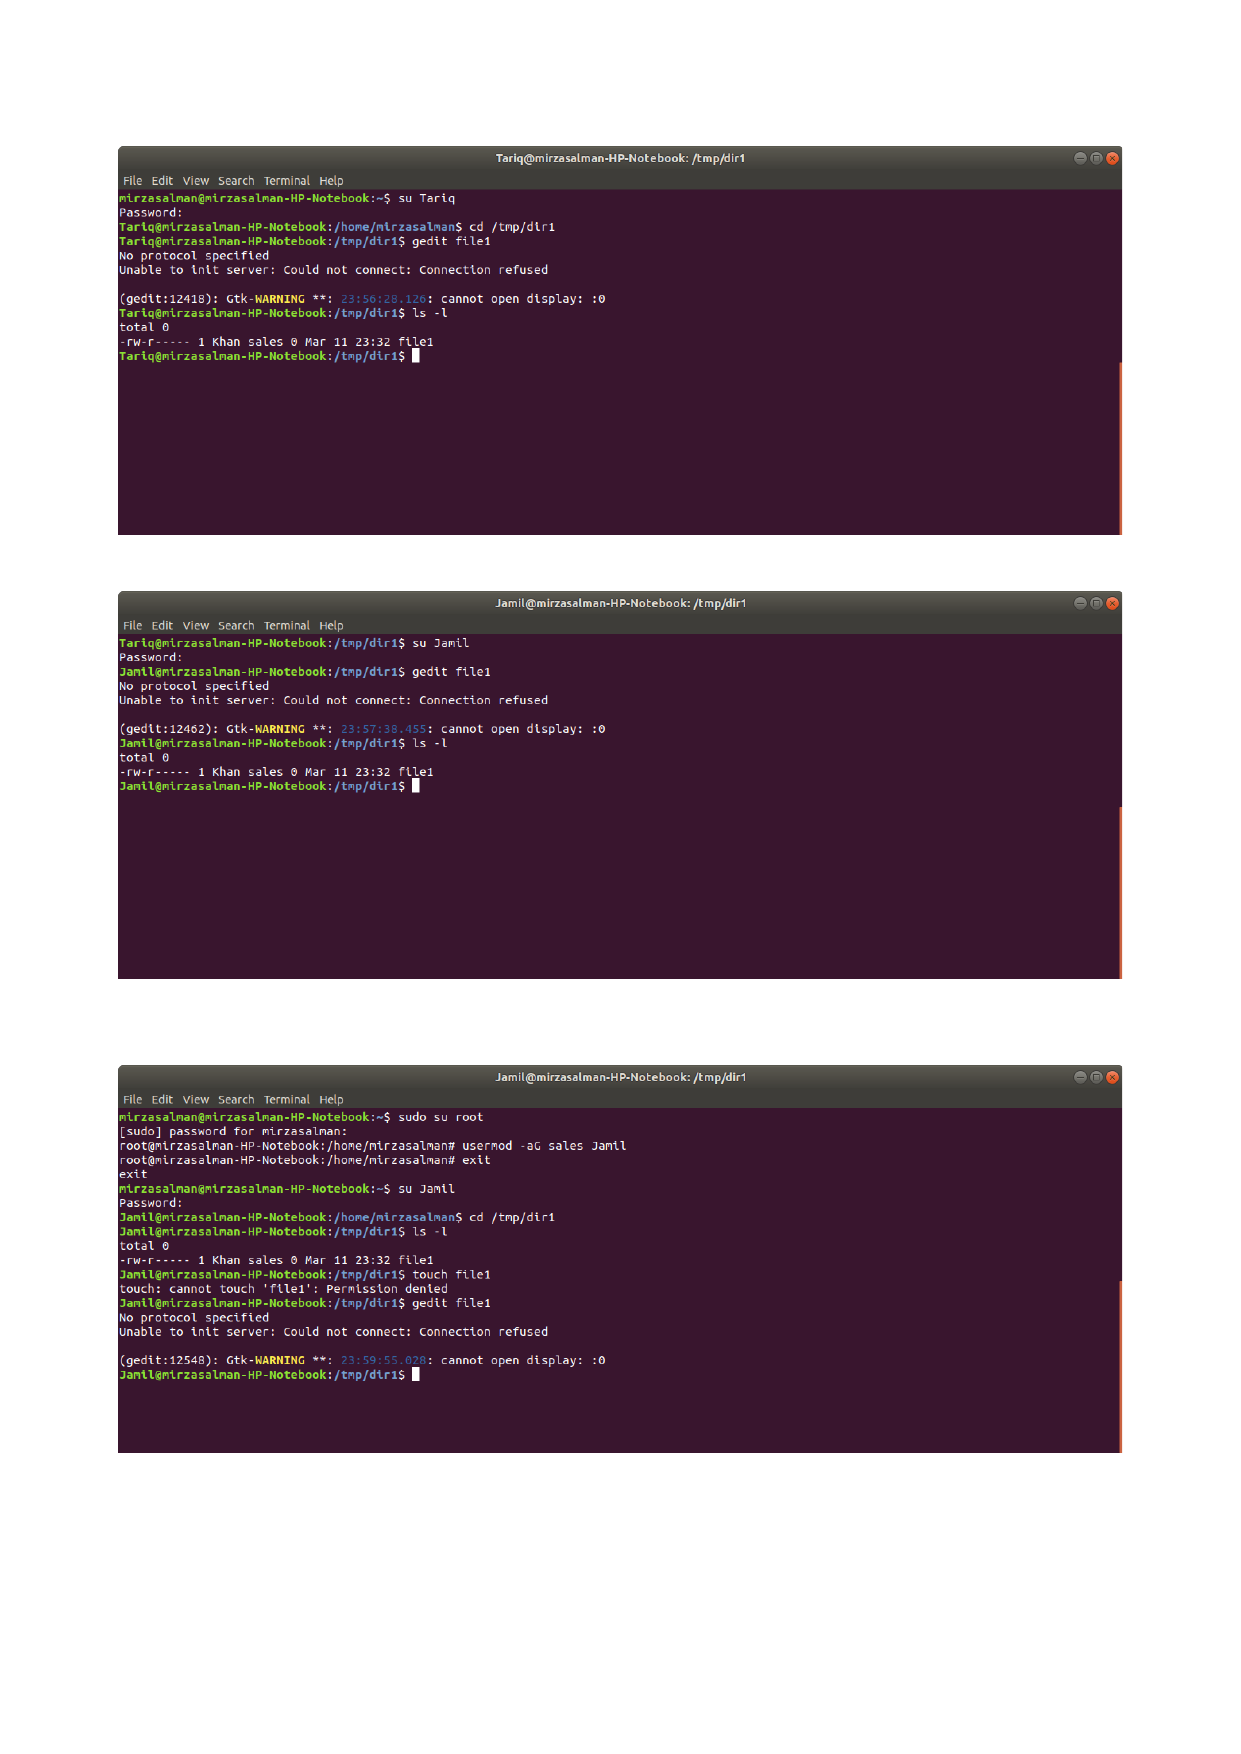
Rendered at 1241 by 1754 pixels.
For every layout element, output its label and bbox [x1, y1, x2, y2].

picture [118, 1065, 1123, 1453]
picture [118, 591, 1123, 979]
picture [118, 146, 1123, 535]
